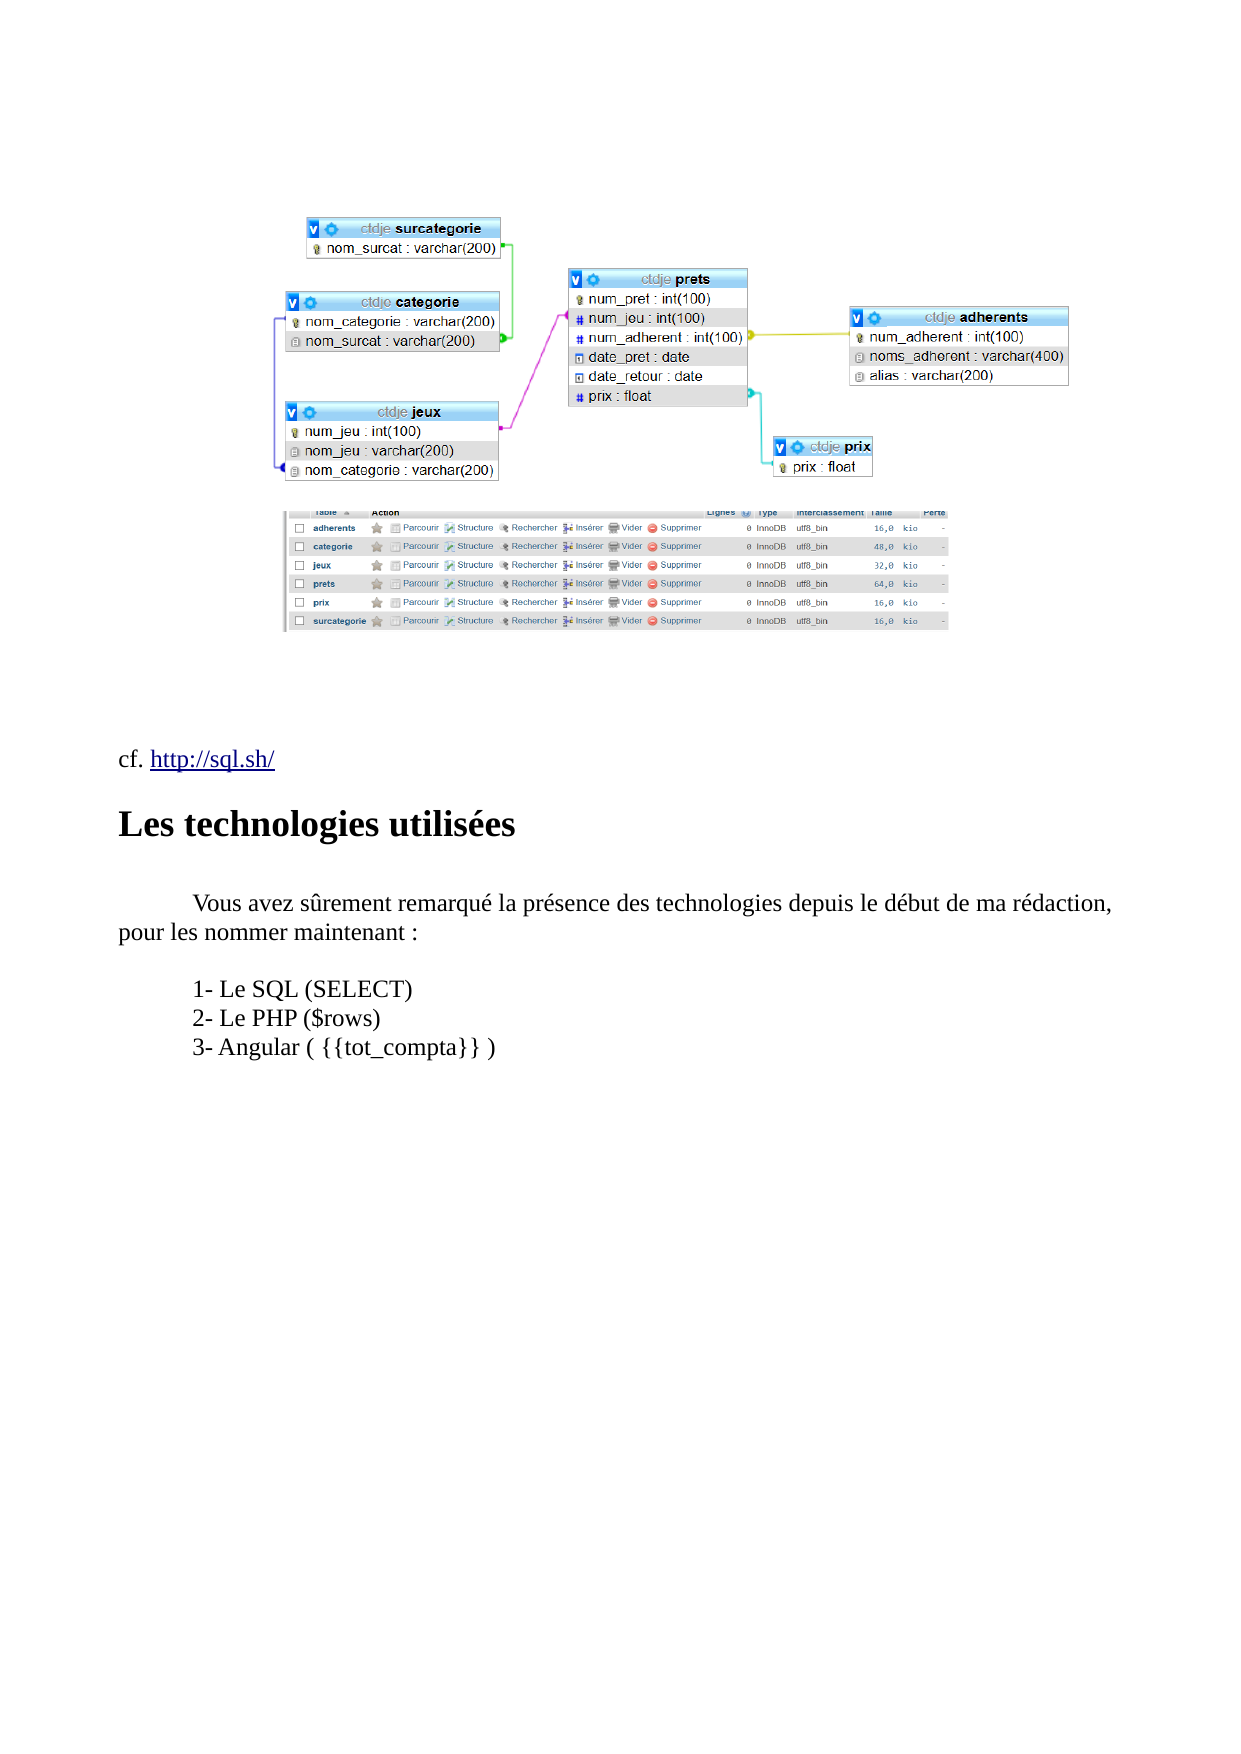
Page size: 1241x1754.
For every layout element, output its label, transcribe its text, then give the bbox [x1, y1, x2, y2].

text 3- Angular ( {{tot_compta}} ) [118, 1032, 1122, 1061]
text Les technologies utilisées [118, 802, 1122, 845]
text 1- Le SQL (SELECT) [118, 974, 1122, 1003]
text 2- Le PHP ($rows) [118, 1003, 1122, 1032]
text cf. http://sql.sh/ [118, 744, 1122, 773]
text Vous avez sûrement remarqué la présence des technologies depuis le début de ma rédaction, pour les nommer maintenant : [118, 888, 1122, 946]
picture [282, 146, 1094, 613]
